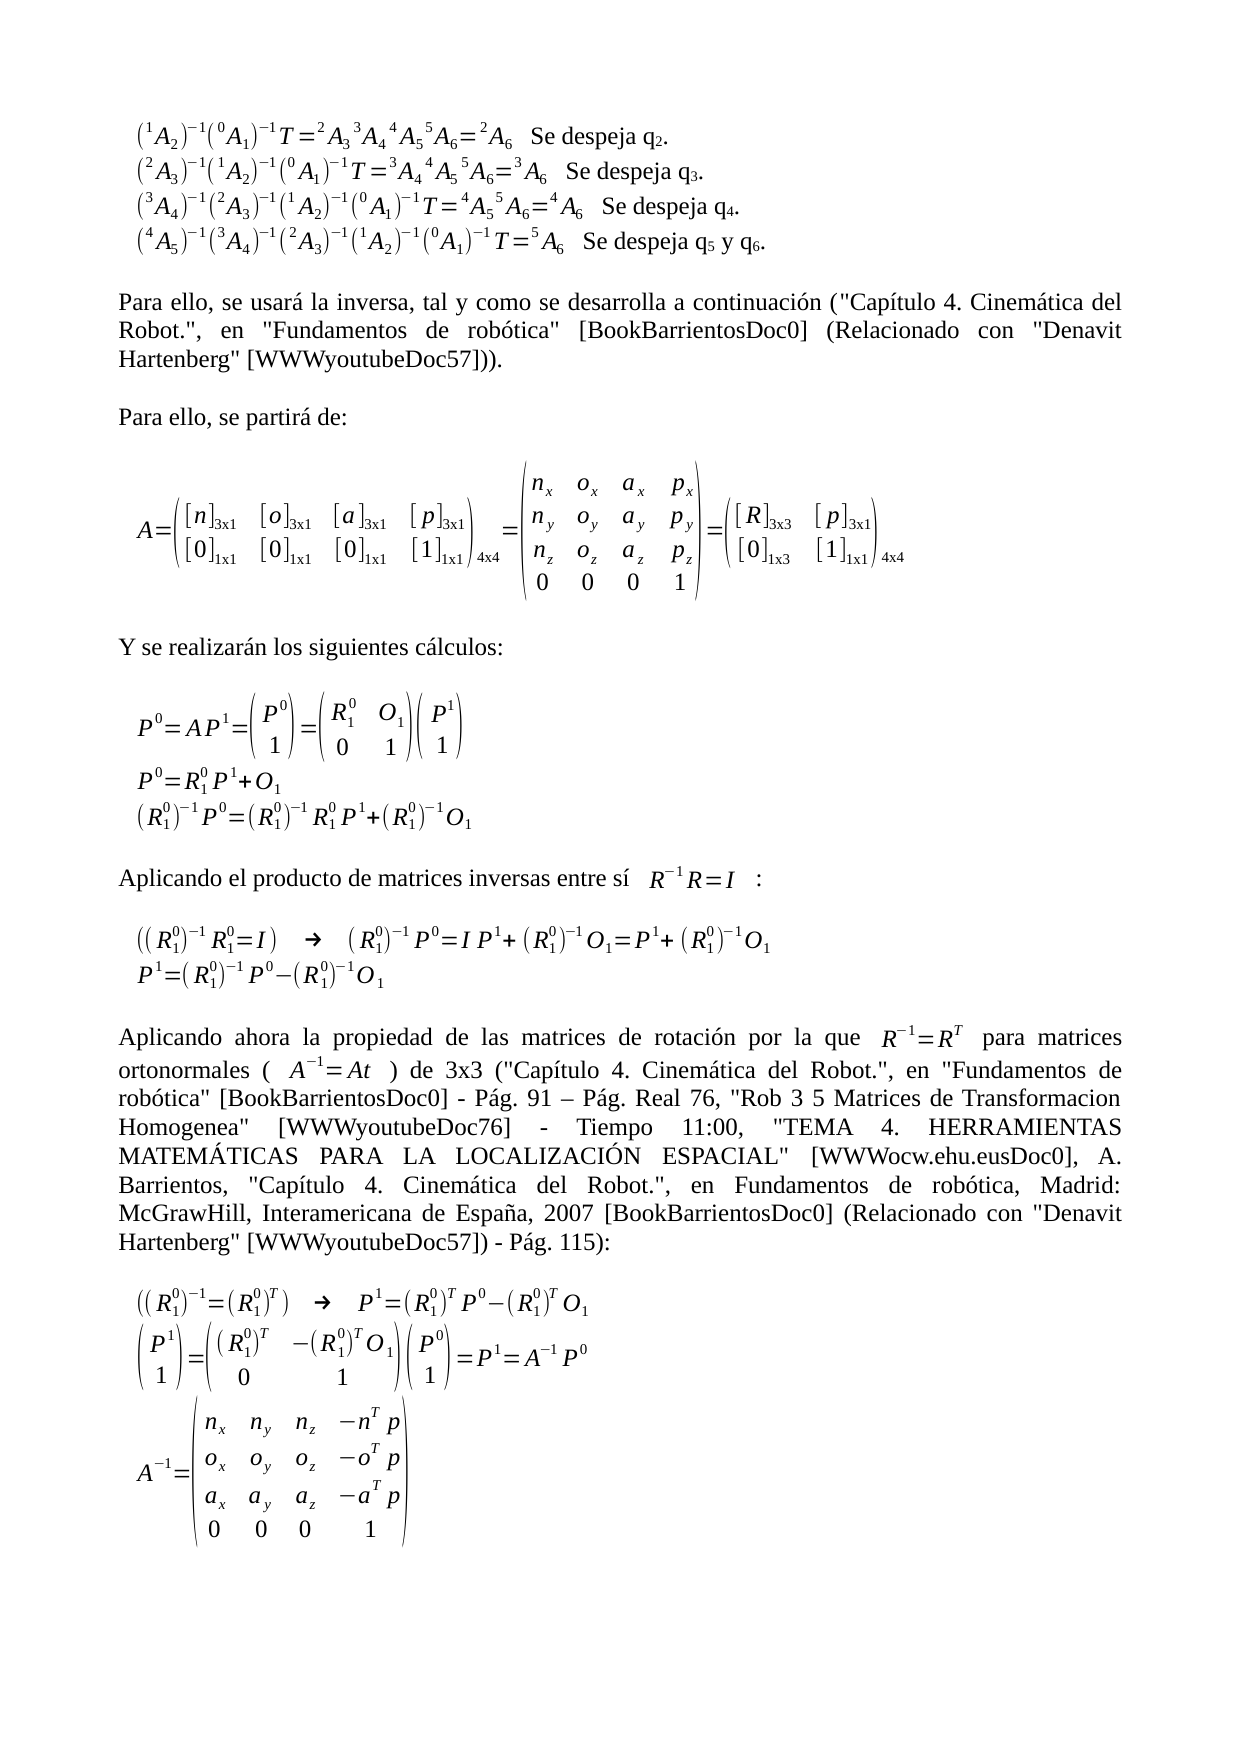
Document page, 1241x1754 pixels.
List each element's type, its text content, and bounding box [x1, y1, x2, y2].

text Para ello, se usará la inversa, tal y como se desarrolla a continuación ("Capítulo 4. Cinemática del Robot.", en "Fundamentos de robótica" [BookBarrientosDoc0] (Relacionado con "Denavit Hartenberg" [WWWyoutubeDoc57])). [118, 287, 1122, 373]
text Aplicando ahora la propiedad de las matrices de rotación por la quepara matrices ortonormales () de 3x3 ("Capítulo 4. Cinemática del Robot.", en "Fundamentos de robótica" [BookBarrientosDoc0] - Pág. 91 – Pág. Real 76, "Rob 3 5 Matrices de Transformacion Homogenea" [WWWyoutubeDoc76] - Tiempo 11:00, "TEMA 4. HERRAMIENTAS MATEMÁTICAS PARA LA LOCALIZACIÓN ESPACIAL" [WWWocw.ehu.eusDoc0], A. Barrientos, "Capítulo 4. Cinemática del Robot.", en Fundamentos de robótica, Madrid: McGrawHill, Interamericana de España, 2007 [BookBarrientosDoc0] (Relacionado con "Denavit Hartenberg" [WWWyoutubeDoc57]) - Pág. 115): [118, 1021, 1122, 1256]
text Aplicando el producto de matrices inversas entre sí: [118, 862, 1122, 893]
text Y se realizarán los siguientes cálculos: [118, 632, 1122, 661]
text Para ello, se partirá de: [118, 402, 1122, 431]
text Se despeja q5 y q6. [118, 223, 1122, 258]
text Se despeja q2. [118, 118, 1122, 153]
text Se despeja q4. [118, 188, 1122, 223]
text Se despeja q3. [118, 153, 1122, 188]
